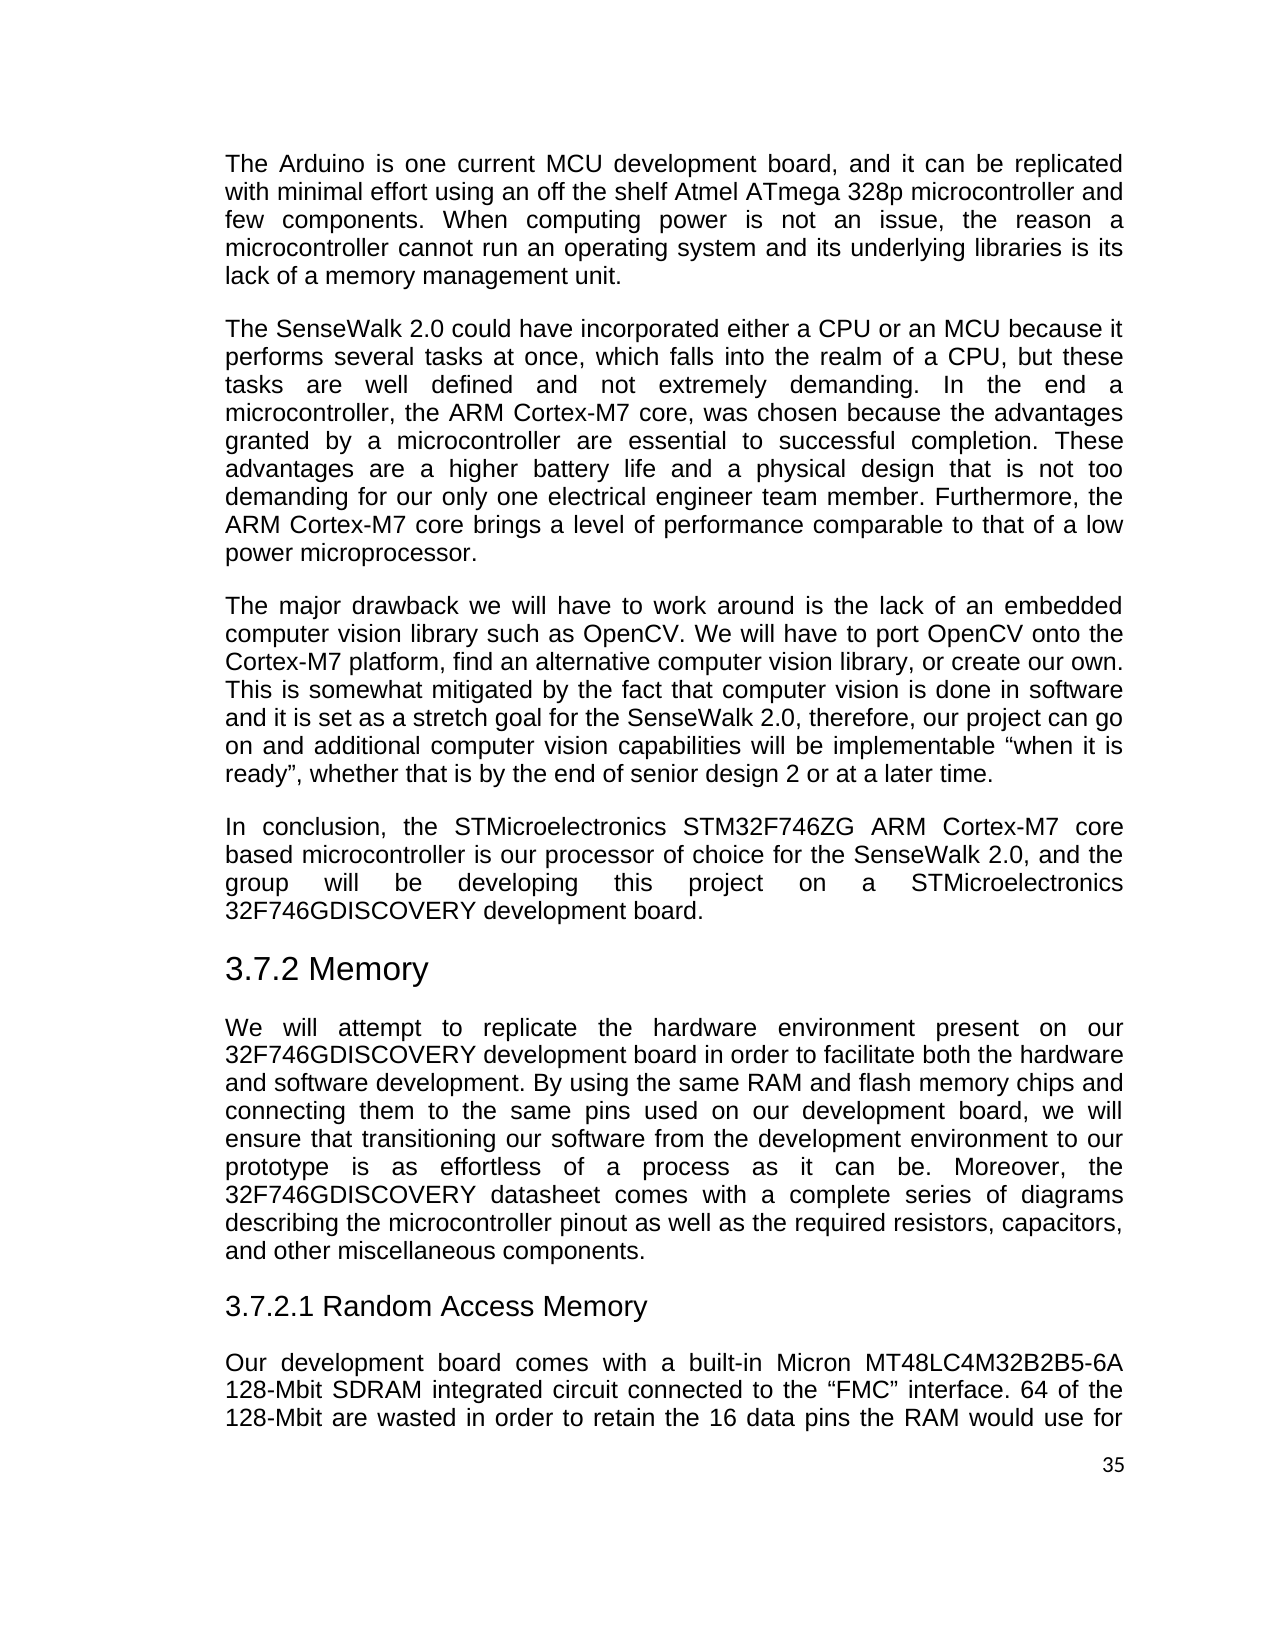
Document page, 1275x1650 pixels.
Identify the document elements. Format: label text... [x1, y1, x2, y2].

text 3.7.2.1 Random Access Memory [225, 1290, 1125, 1323]
text We will attempt to replicate the hardware environment present on our 32F746GDISCOVERY development board in order to facilitate both the hardware and software development. By using the same RAM and flash memory chips and connecting them to the same pins used on our development board, we will ensure that transitioning our software from the development environment to our prototype is as effortless of a process as it can be. Moreover, the 32F746GDISCOVERY datasheet comes with a complete series of diagrams describing the microcontroller pinout as well as the required resistors, capacitors, and other miscellaneous components. [225, 1013, 1125, 1264]
text 3.7.2 Memory [225, 950, 1125, 988]
text In conclusion, the STMicroelectronics STM32F746ZG ARM Cortex-M7 core based microcontroller is our processor of choice for the SenseWalk 2.0, and the group will be developing this project on a STMicroelectronics 32F746GDISCOVERY development board. [225, 813, 1125, 925]
text The Arduino is one current MCU development board, and it can be replicated with minimal effort using an off the shelf Atmel ATmega 328p microcontroller and few components. When computing power is not an issue, the reason a microcontroller cannot run an operating system and its underlying libraries is its lack of a memory management unit. [225, 150, 1125, 289]
text Our development board comes with a built-in Micron MT48LC4M32B2B5-6A 128-Mbit SDRAM integrated circuit connected to the “FMC” interface. 64 of the 128-Mbit are wasted in order to retain the 16 data pins the RAM would use for [225, 1348, 1125, 1432]
text The SenseWalk 2.0 could have incorporated either a CPU or an MCU because it performs several tasks at once, which falls into the realm of a CPU, but these tasks are well defined and not extremely demanding. In the end a microcontroller, the ARM Cortex-M7 core, was chosen because the advantages granted by a microcontroller are essential to successful completion. These advantages are a higher battery life and a physical design that is not too demanding for our only one electrical engineer team member. Furthermore, the ARM Cortex-M7 core brings a level of performance comparable to that of a low power microprocessor. [225, 315, 1125, 566]
text The major drawback we will have to work around is the lack of an embedded computer vision library such as OpenCV. We will have to port OpenCV onto the Cortex-M7 platform, find an alternative computer vision library, or create our own. This is somewhat mitigated by the fact that computer vision is done in software and it is set as a stretch goal for the SenseWalk 2.0, therefore, our project can go on and additional computer vision capabilities will be implementable “when it is ready”, whether that is by the end of senior design 2 or at a later time. [225, 592, 1125, 787]
